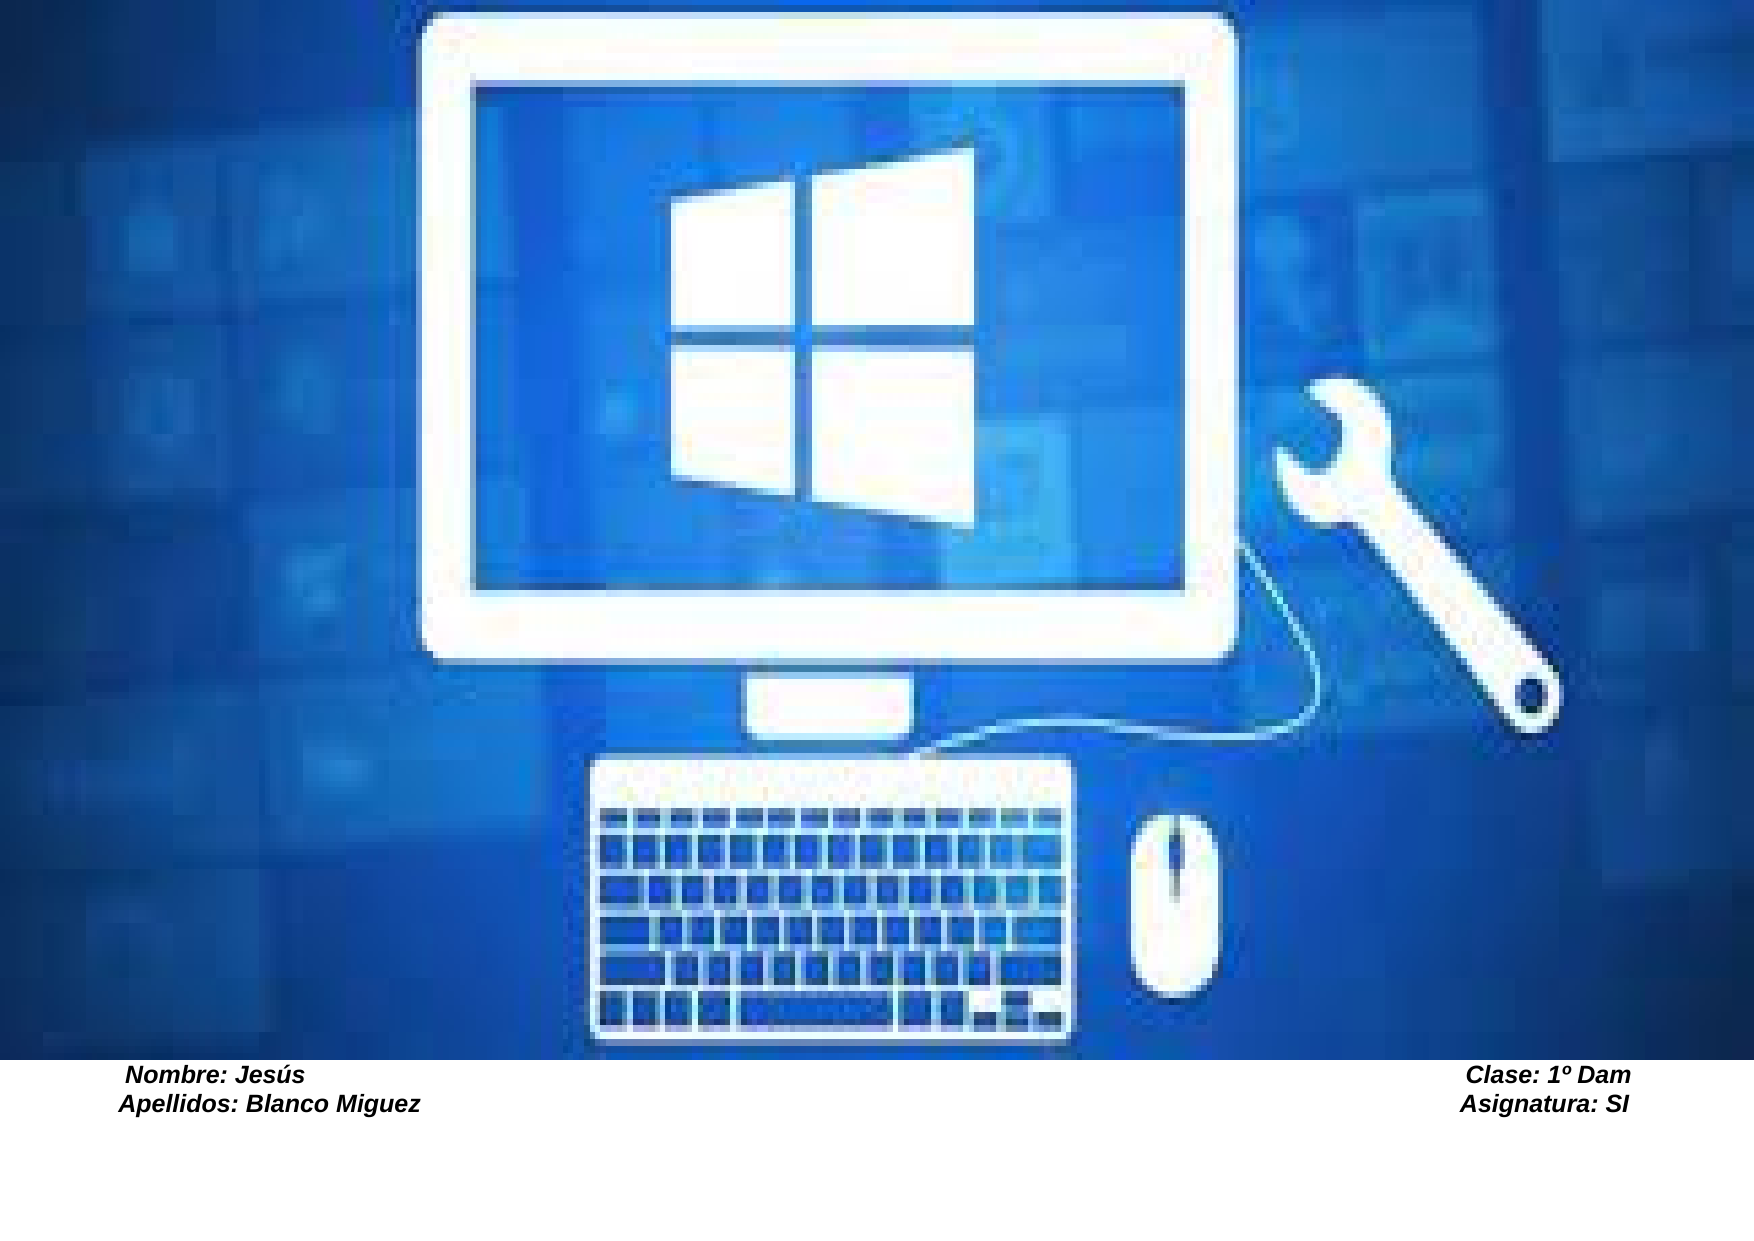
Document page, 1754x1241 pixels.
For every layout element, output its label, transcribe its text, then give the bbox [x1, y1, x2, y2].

picture [0, 0, 1754, 1060]
text Nombre: Jesús Clase: 1º Dam [118, 1060, 1636, 1089]
text Apellidos: Blanco Miguez Asignatura: SI [118, 1089, 1636, 1117]
